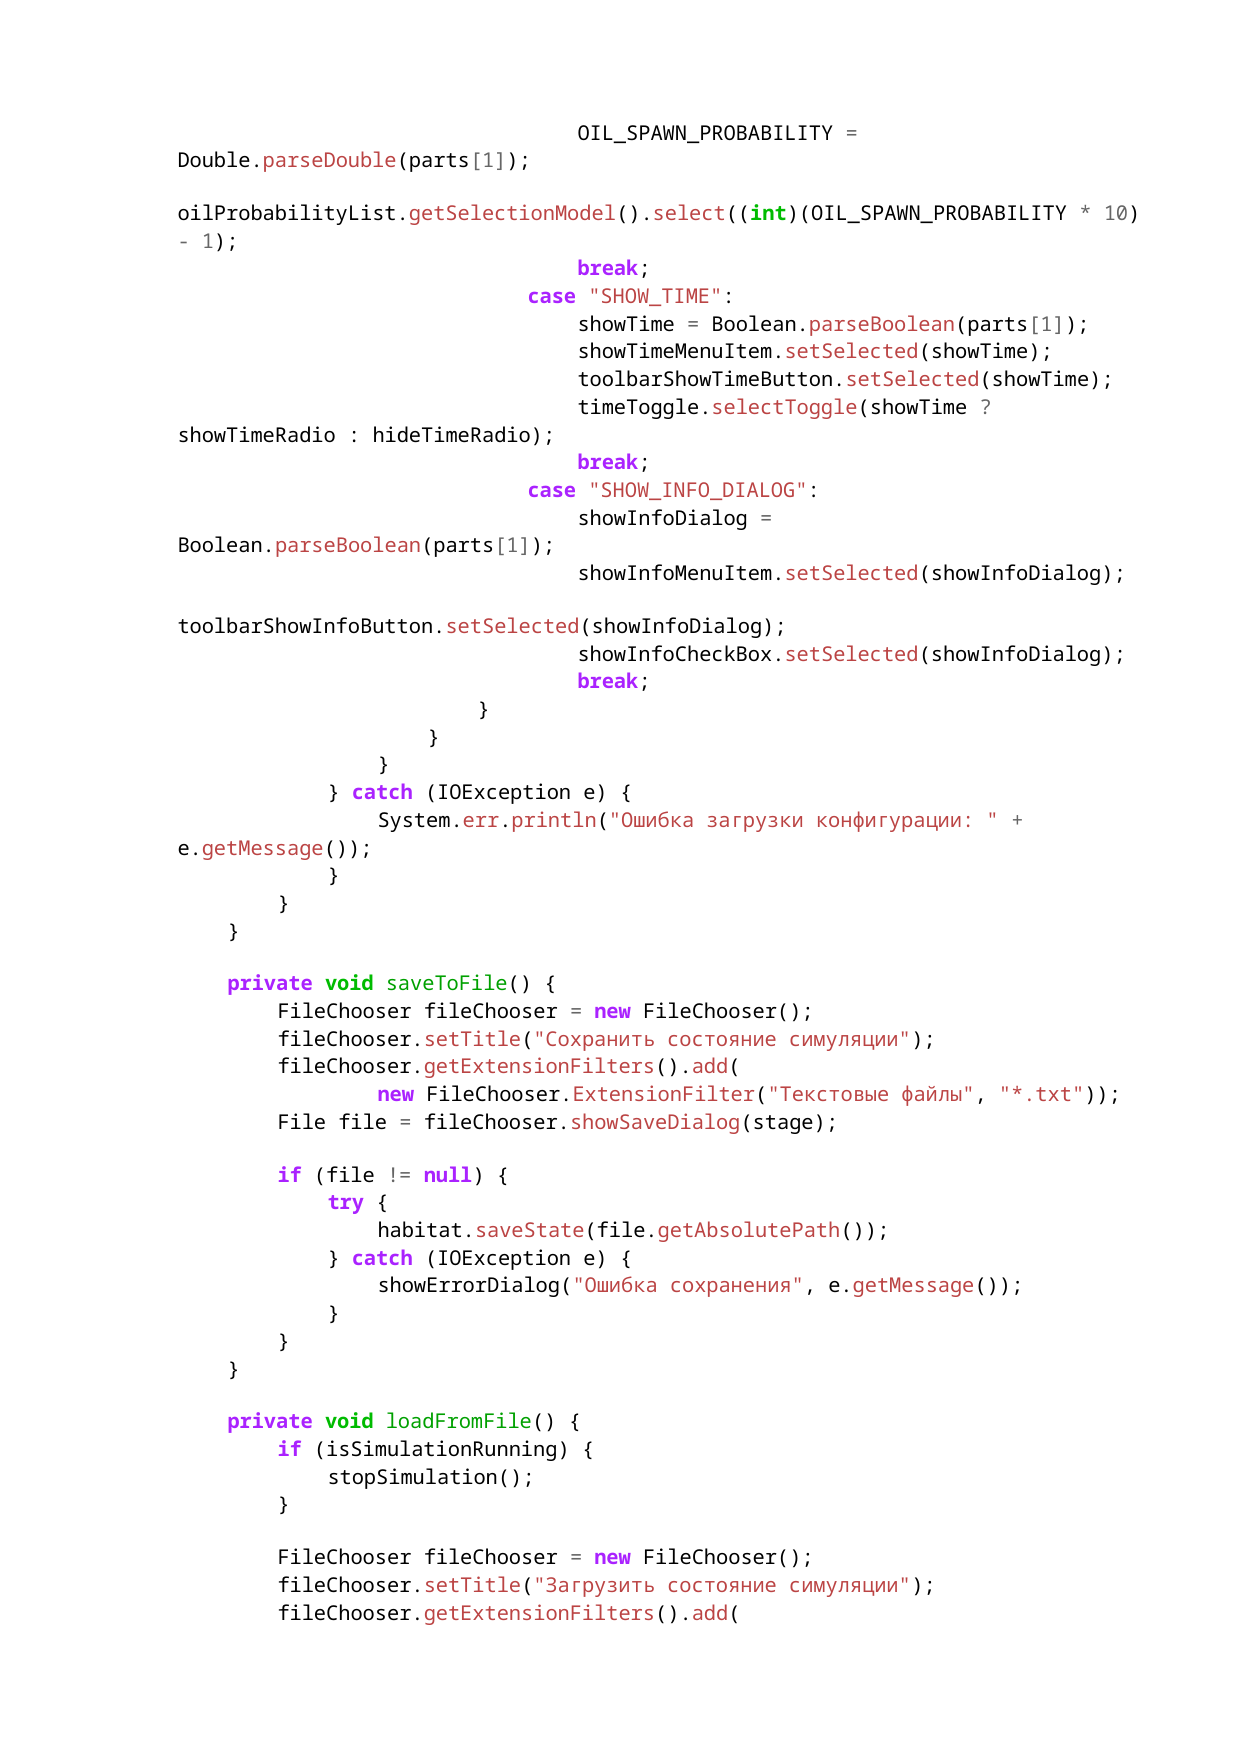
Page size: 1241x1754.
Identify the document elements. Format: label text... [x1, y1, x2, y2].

text showInfoDialog = Boolean.parseBoolean(parts[1]); [177, 503, 1152, 559]
text case "SHOW_TIME": [177, 282, 1152, 309]
text if (isSimulationRunning) { [177, 1434, 1152, 1462]
text File file = fileChooser.showSaveDialog(stage); [177, 1107, 1152, 1135]
text System.err.println("Ошибка загрузки конфигурации: " + e.getMessage()); [177, 805, 1152, 861]
text } [177, 694, 1152, 722]
text showTimeMenuItem.setSelected(showTime); [177, 337, 1152, 365]
text } [177, 722, 1152, 750]
text toolbarShowTimeButton.setSelected(showTime); [177, 365, 1152, 392]
text } [177, 1490, 1152, 1518]
text } [177, 861, 1152, 888]
text showInfoCheckBox.setSelected(showInfoDialog); [177, 639, 1152, 667]
text } catch (IOException e) { [177, 778, 1152, 805]
text showInfoMenuItem.setSelected(showInfoDialog); [177, 559, 1152, 586]
text } catch (IOException e) { [177, 1243, 1152, 1271]
text oilProbabilityList.getSelectionModel().select((int)(OIL_SPAWN_PROBABILITY * 10) - 1); [177, 173, 1152, 254]
text habitat.saveState(file.getAbsolutePath()); [177, 1216, 1152, 1243]
text break; [177, 667, 1152, 694]
text case "SHOW_INFO_DIALOG": [177, 476, 1152, 503]
text } [177, 888, 1152, 916]
text if (file != null) { [177, 1160, 1152, 1188]
text try { [177, 1188, 1152, 1216]
text timeToggle.selectToggle(showTime ? showTimeRadio : hideTimeRadio); [177, 392, 1152, 448]
text new FileChooser.ExtensionFilter("Текстовые файлы", "*.txt")); [177, 1080, 1152, 1107]
text } [177, 1354, 1152, 1382]
text private void loadFromFile() { [177, 1407, 1152, 1434]
text showTime = Boolean.parseBoolean(parts[1]); [177, 309, 1152, 337]
text FileChooser fileChooser = new FileChooser(); [177, 1543, 1152, 1570]
text fileChooser.setTitle("Сохранить состояние симуляции"); [177, 1024, 1152, 1052]
text toolbarShowInfoButton.setSelected(showInfoDialog); [177, 586, 1152, 639]
text break; [177, 448, 1152, 476]
text fileChooser.getExtensionFilters().add( [177, 1052, 1152, 1080]
text } [177, 916, 1152, 944]
text } [177, 1326, 1152, 1354]
text stopSimulation(); [177, 1462, 1152, 1490]
text FileChooser fileChooser = new FileChooser(); [177, 997, 1152, 1024]
text private void saveToFile() { [177, 969, 1152, 997]
text fileChooser.setTitle("Загрузить состояние симуляции"); [177, 1570, 1152, 1598]
text break; [177, 254, 1152, 282]
text } [177, 750, 1152, 778]
text } [177, 1299, 1152, 1326]
text showErrorDialog("Ошибка сохранения", e.getMessage()); [177, 1271, 1152, 1299]
text OIL_SPAWN_PROBABILITY = Double.parseDouble(parts[1]); [177, 118, 1152, 173]
text fileChooser.getExtensionFilters().add( [177, 1598, 1152, 1626]
